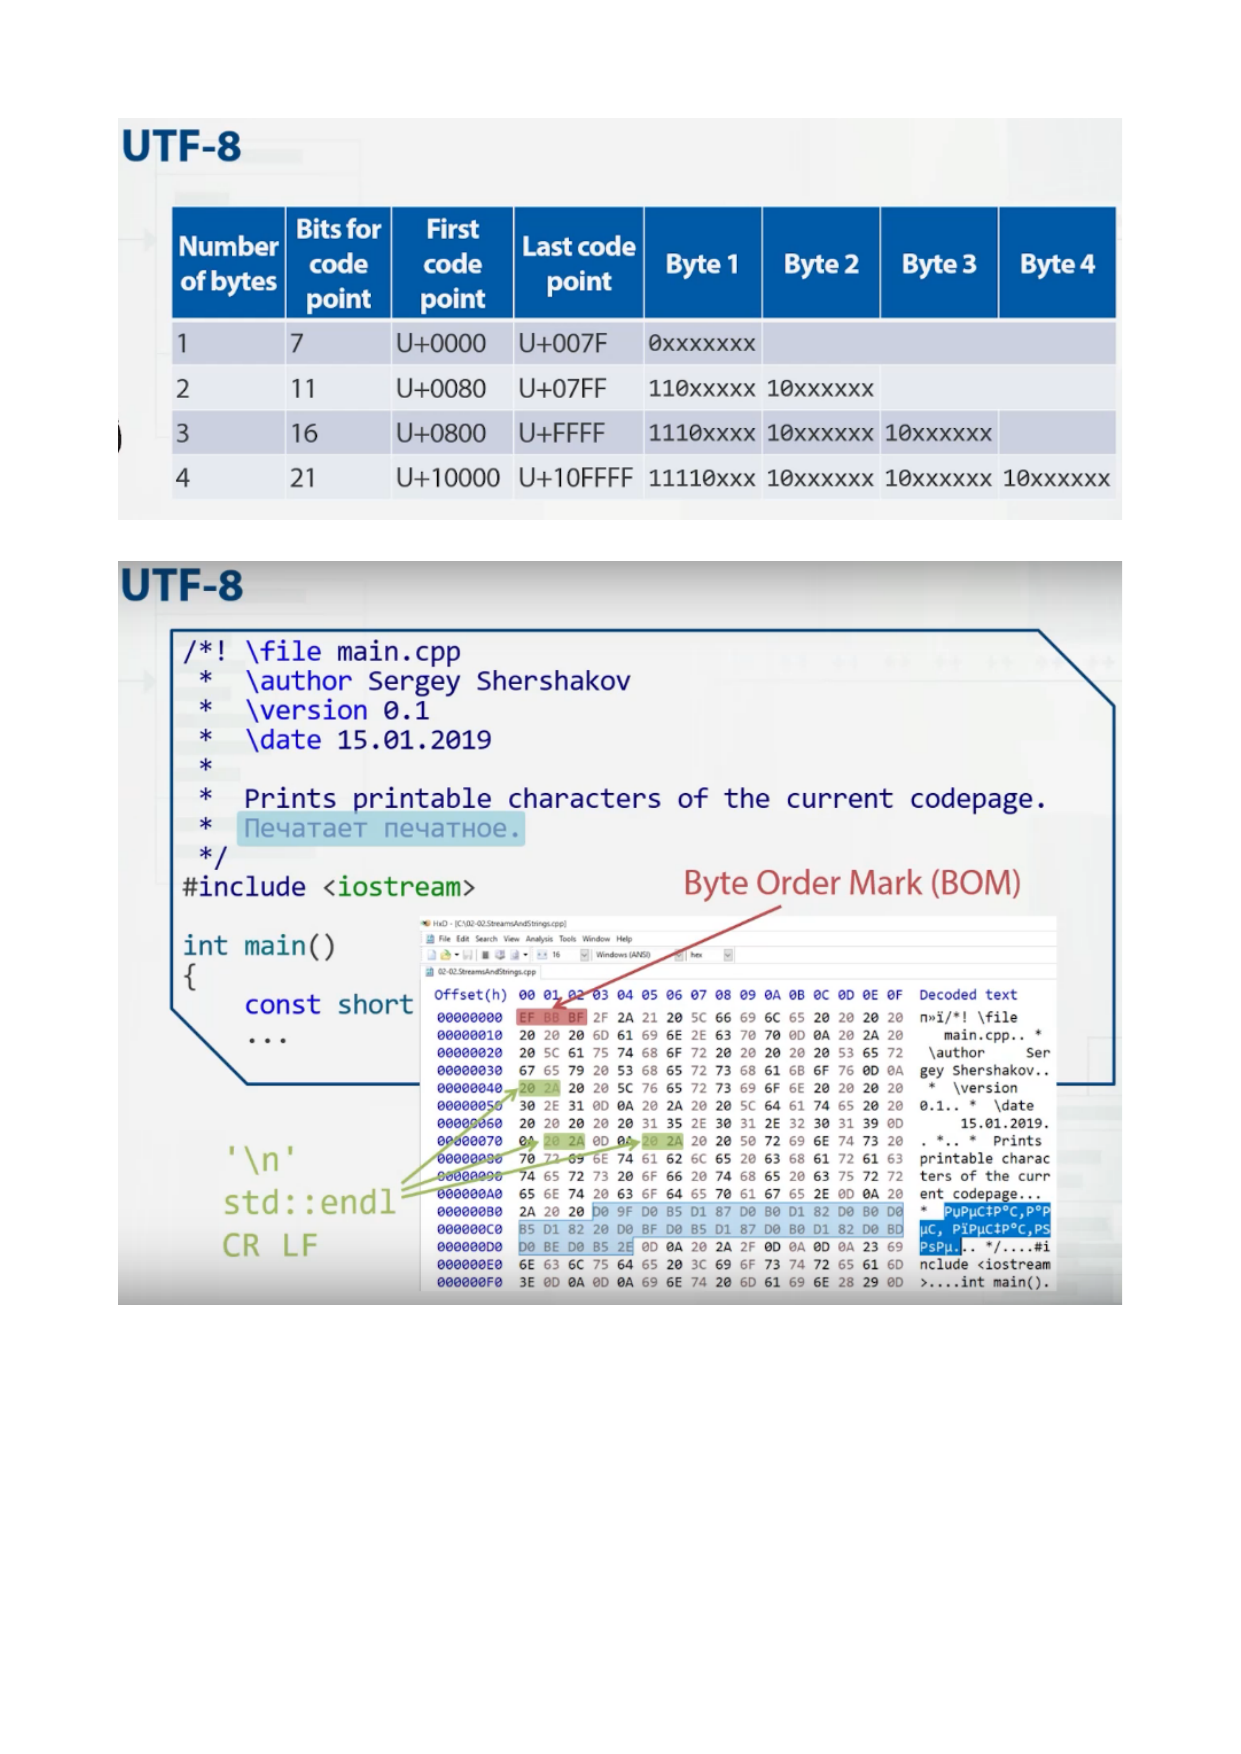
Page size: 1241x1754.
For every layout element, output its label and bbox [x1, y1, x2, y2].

picture [118, 561, 1123, 1305]
picture [118, 118, 1123, 520]
